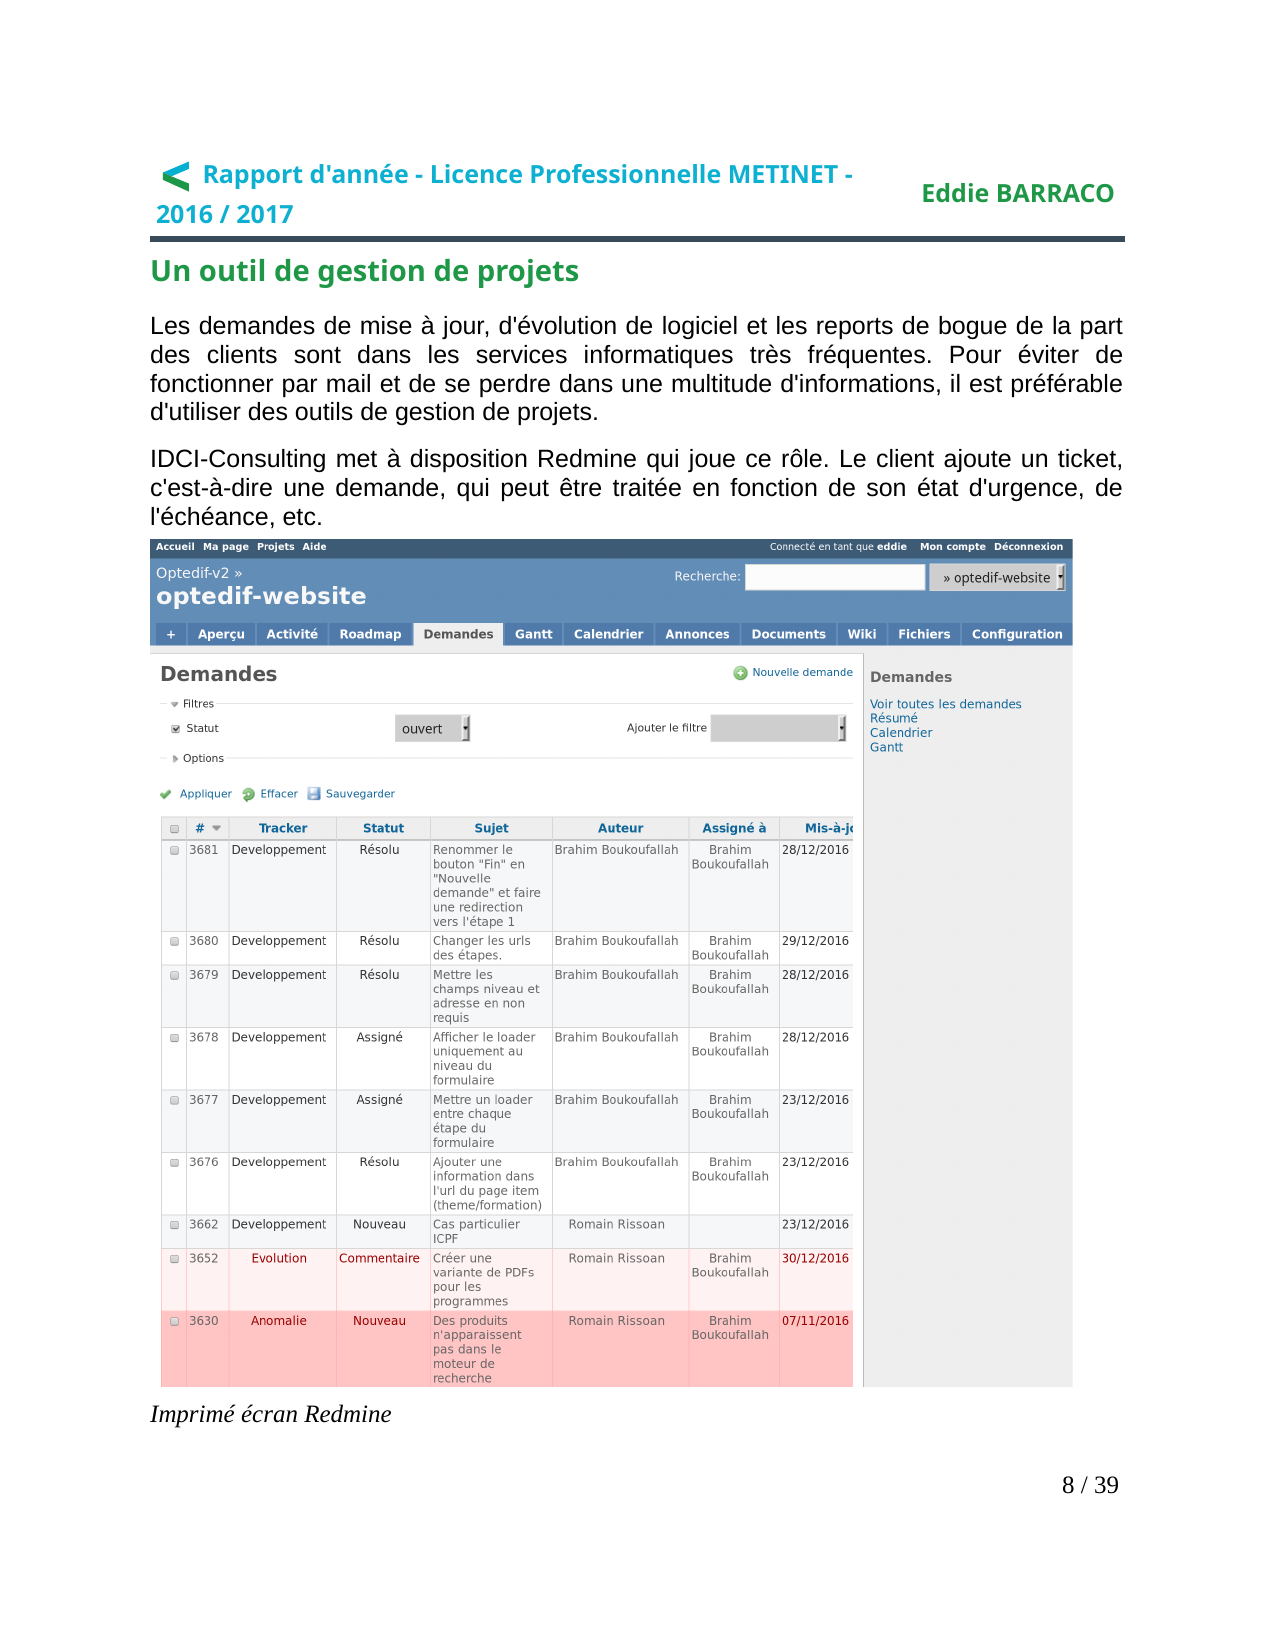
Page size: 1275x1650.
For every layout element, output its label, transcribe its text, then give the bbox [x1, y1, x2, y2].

text IDCI-Consulting met à disposition Redmine qui joue ce rôle. Le client ajoute un ticket, c'est-à-dire une demande, qui peut être traitée en fonction de son état d'urgence, de l'échéance, etc. [150, 444, 1125, 530]
picture [150, 539, 1073, 1387]
text Les demandes de mise à jour, d'évolution de logiciel et les reports de bogue de la part des clients sont dans les services informatiques très fréquentes. Pour éviter de fonctionner par mail et de se perdre dans une multitude d'informations, il est préférable d'utiliser des outils de gestion de projets. [150, 311, 1125, 426]
subtitle Un outil de gestion de projets [150, 250, 1125, 290]
text Imprimé écran Redmine [150, 1399, 1125, 1428]
